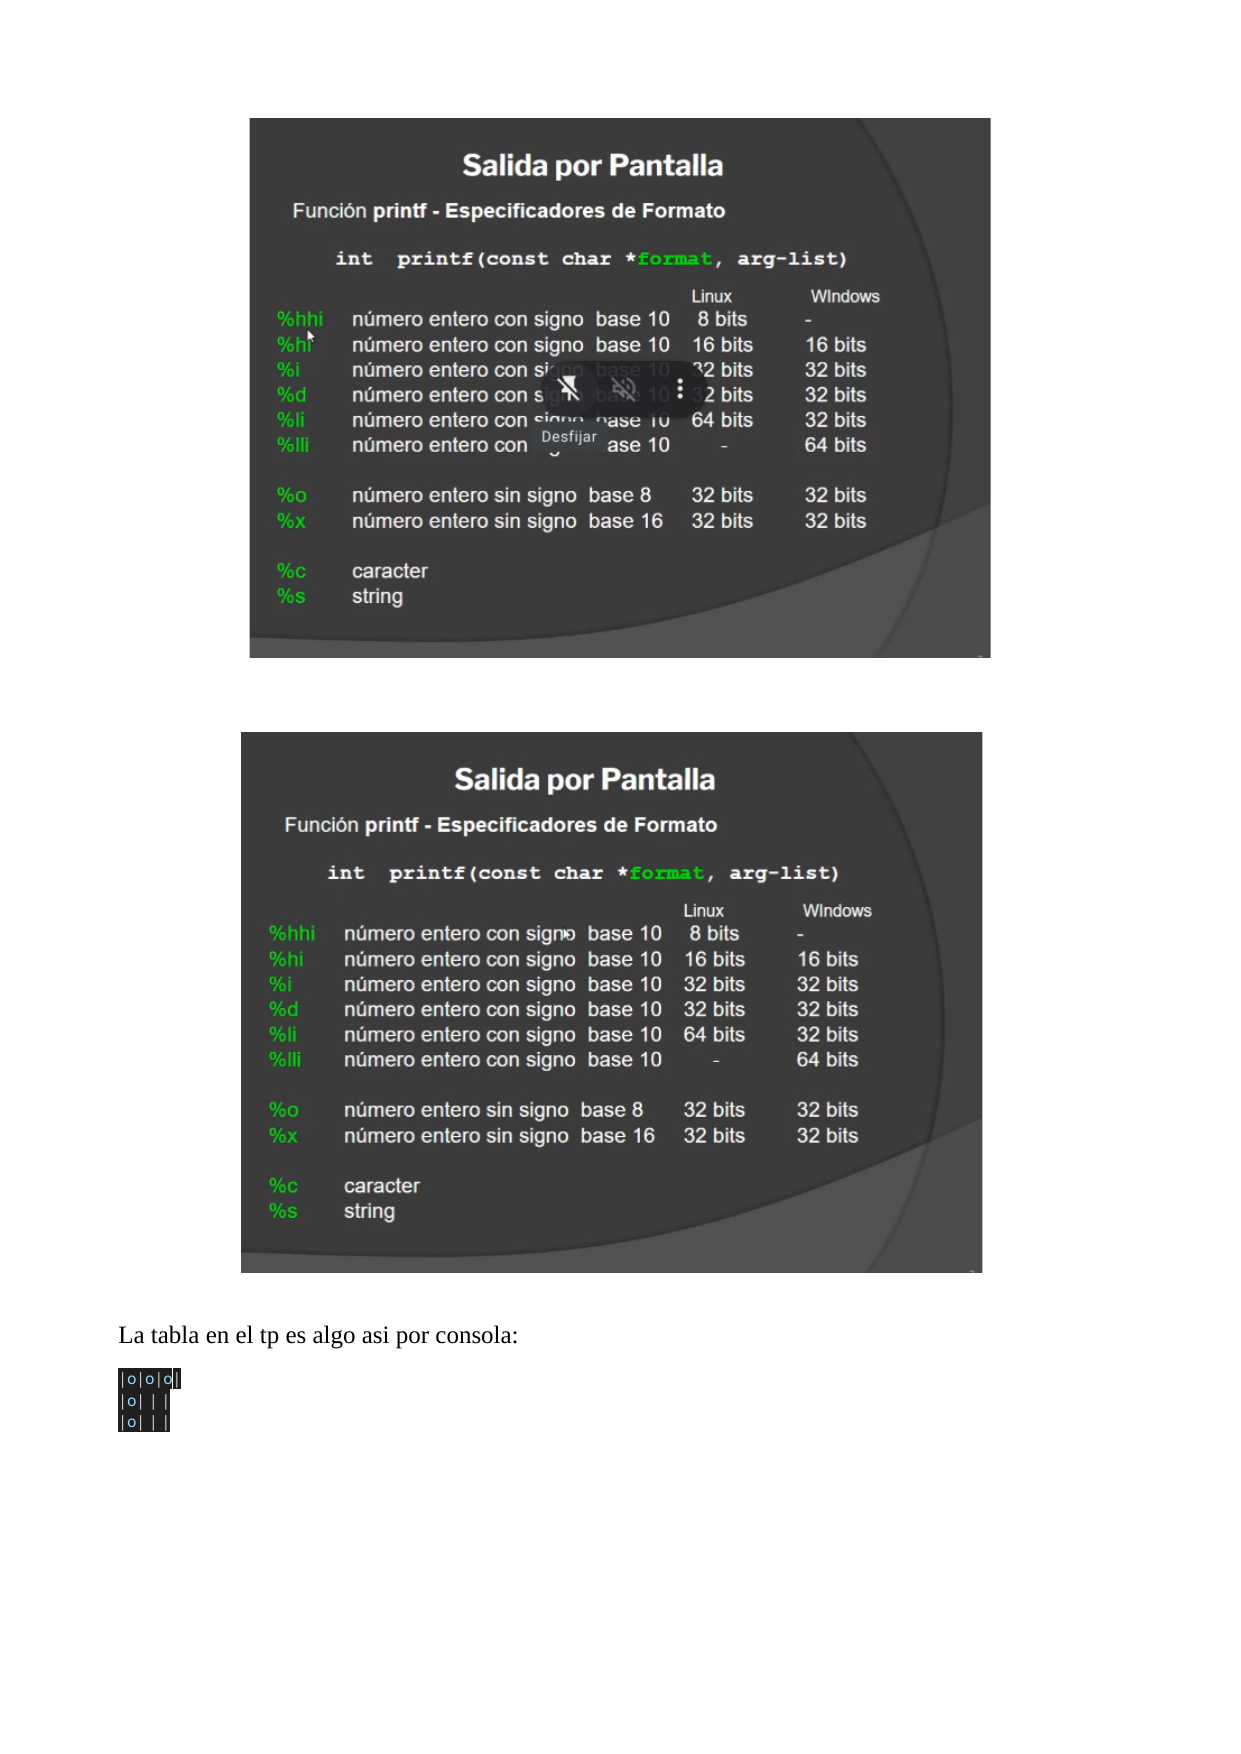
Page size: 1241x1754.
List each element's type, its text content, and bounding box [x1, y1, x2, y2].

text |o| | | [118, 1411, 1122, 1432]
text La tabla en el tp es algo asi por consola: [118, 118, 1122, 1349]
picture [249, 118, 991, 658]
text |o| | | [118, 1389, 1122, 1411]
picture [241, 732, 983, 1273]
text |o|o|o| [118, 1368, 1122, 1389]
